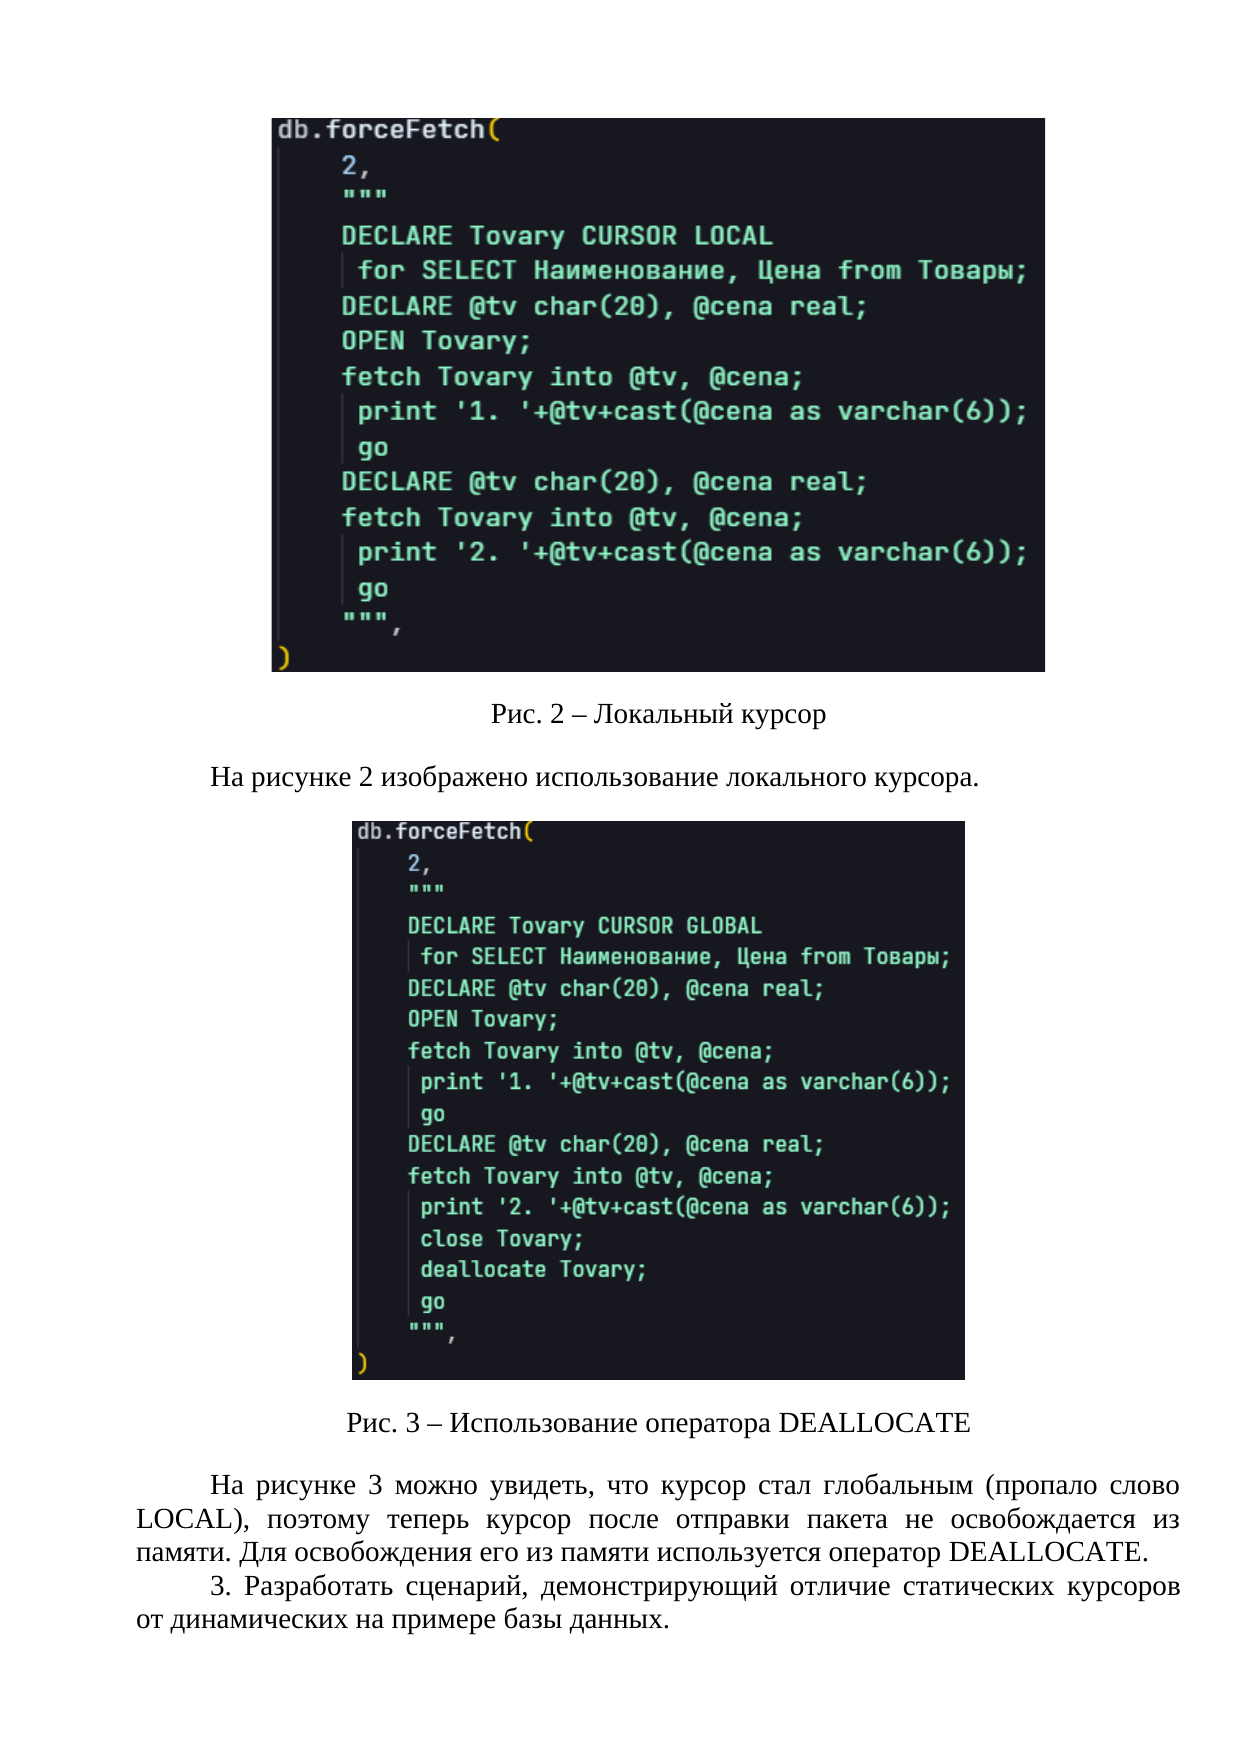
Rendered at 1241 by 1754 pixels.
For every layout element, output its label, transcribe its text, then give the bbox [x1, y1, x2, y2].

text Рис. 3 – Использование оператора DEALLOCATE [136, 1405, 1181, 1438]
text Рис. 2 – Локальный курсор [136, 696, 1181, 730]
text На рисунке 2 изображено использование локального курсора. [136, 759, 1181, 793]
picture [271, 118, 1046, 672]
picture [352, 821, 965, 1380]
text На рисунке 3 можно увидеть, что курсор стал глобальным (пропало слово LOCAL), поэтому теперь курсор после отправки пакета не освобождается из памяти. Для освобождения его из памяти используется оператор DEALLOCATE. [136, 1467, 1181, 1568]
text 3. Разработать сценарий, демонстрирующий отличие статических курсоров от динамических на примере базы данных. [136, 1568, 1181, 1635]
